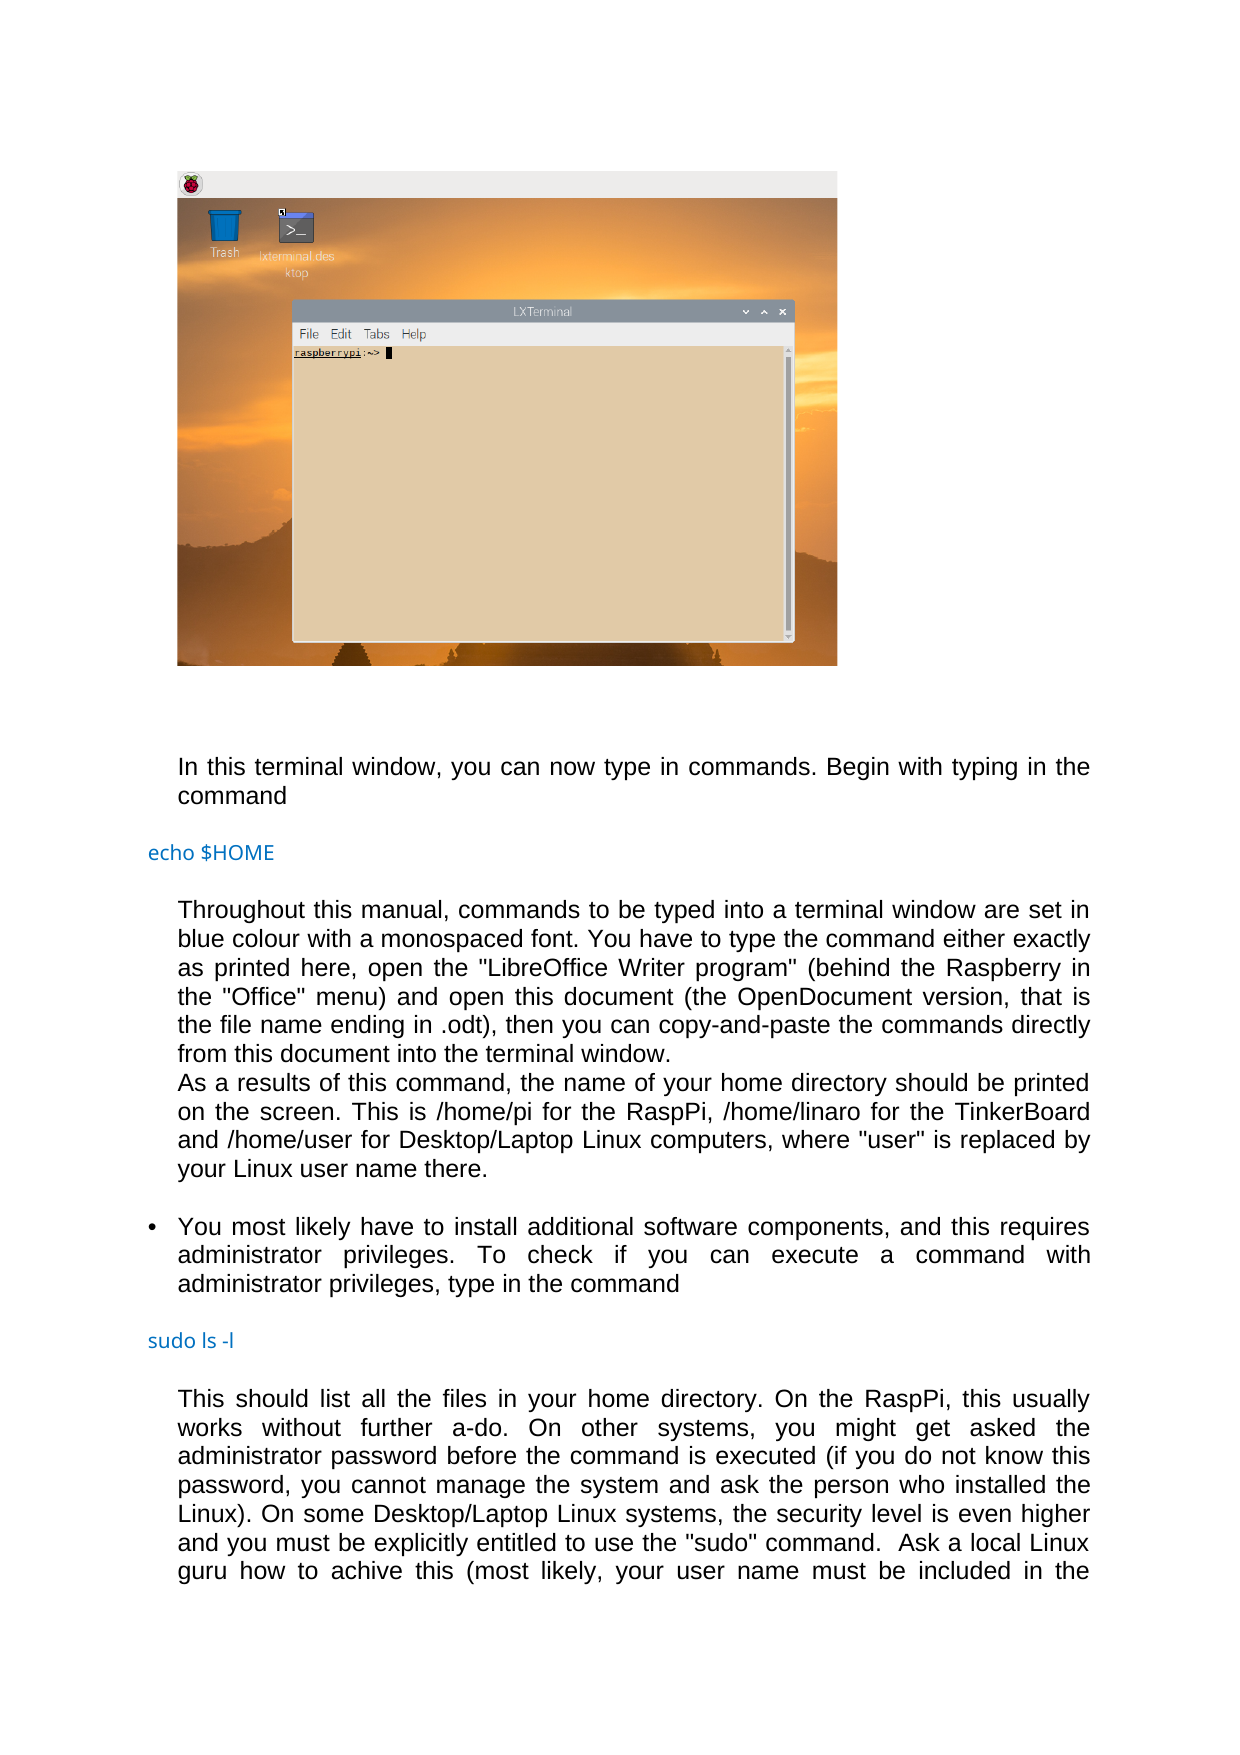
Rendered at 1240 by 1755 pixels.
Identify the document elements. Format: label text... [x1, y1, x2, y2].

text • You most likely have to install additional software components, and this requires administrator privileges. To check if you can execute a command with administrator privileges, type in the command [148, 1212, 1092, 1298]
text Throughout this manual, commands to be typed into a terminal window are set in blue colour with a monospaced font. You have to type the command either exactly as printed here, open the "LibreOffice Writer program" (behind the Raspberry in the "Office" menu) and open this document (the OpenDocument version, that is the file name ending in .odt), then you can copy-and-paste the commands directly from this document into the terminal window. [148, 895, 1092, 1068]
text This should list all the files in your home directory. On the RaspPi, this usually works without further a-do. On other systems, you might get asked the administrator password before the command is executed (if you do not know this password, you cannot manage the system and ask the person who installed the Linux). On some Desktop/Laptop Linux systems, the security level is even higher and you must be explicitly entitled to use the "sudo" command. Ask a local Linux guru how to achive this (most likely, your user name must be included in the [148, 1384, 1092, 1585]
text sudo ls -l [148, 1327, 1092, 1355]
text As a results of this command, the name of your home directory should be printed on the screen. This is /home/pi for the RaspPi, /home/linaro for the TinkerBoard and /home/user for Desktop/Laptop Linux computers, where "user" is replaced by your Linux user name there. [148, 1068, 1092, 1183]
text echo $HOME [148, 838, 1092, 867]
text In this terminal window, you can now type in commands. Begin with typing in the command [148, 752, 1092, 809]
